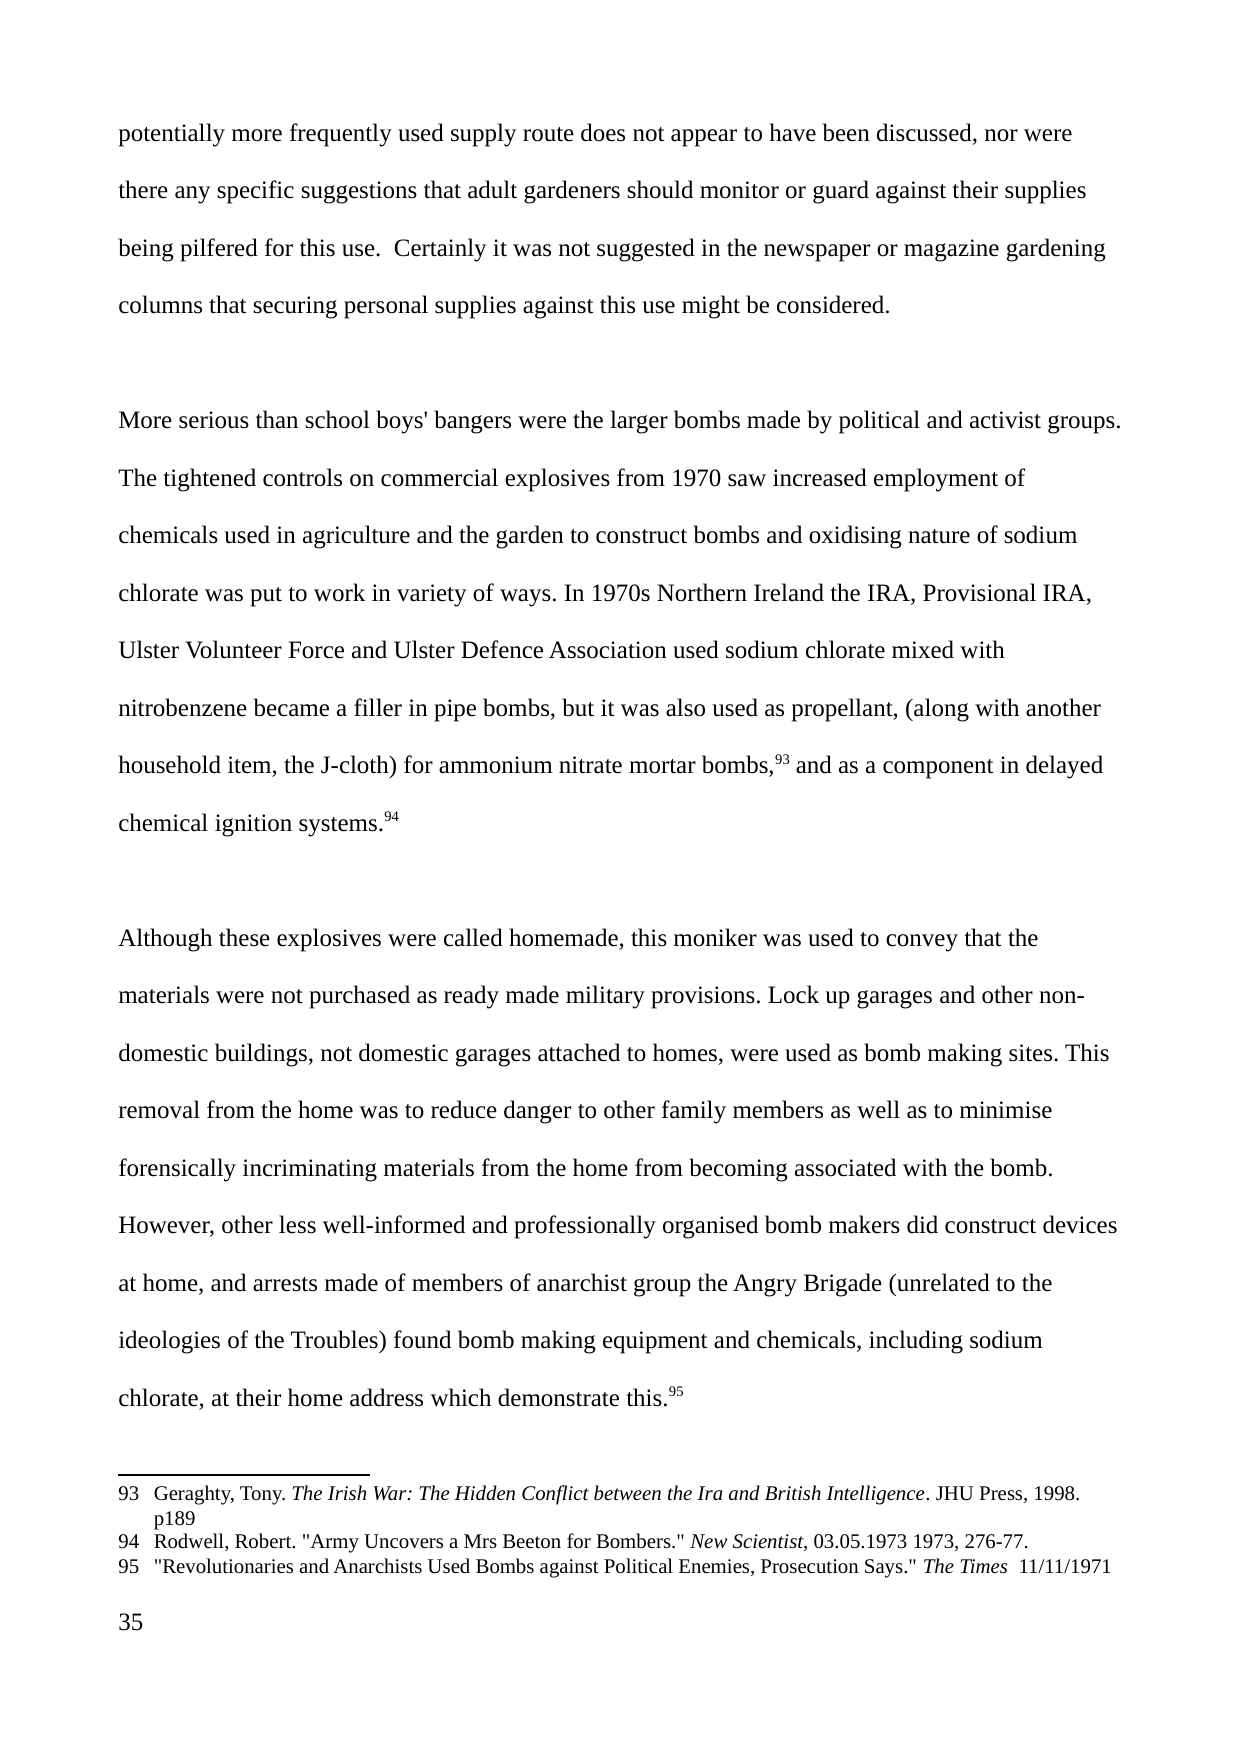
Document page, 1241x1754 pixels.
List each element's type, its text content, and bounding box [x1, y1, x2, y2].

text Geraghty, Tony. The Irish War: The Hidden Conflict between the Ira and British Intelligence. JHU Press, 1998. p189 [118, 1481, 1122, 1529]
text "Revolutionaries and Anarchists Used Bombs against Political Enemies, Prosecution Says." The Times 11/11/1971 [118, 1553, 1122, 1578]
text potentially more frequently used supply route does not appear to have been discussed, nor were there any specific suggestions that adult gardeners should monitor or guard against their supplies being pilfered for this use. Certainly it was not suggested in the newspaper or magazine gardening columns that securing personal supplies against this use might be considered. [118, 118, 1122, 319]
text Although these explosives were called homemade, this moniker was used to convey that the materials were not purchased as ready made military provisions. Lock up garages and other non-domestic buildings, not domestic garages attached to homes, were used as bomb making sites. This removal from the home was to reduce danger to other family members as well as to minimise forensically incriminating materials from the home from becoming associated with the bomb. However, other less well-informed and professionally organised bomb makers did construct devices at home, and arrests made of members of anarchist group the Angry Brigade (unrelated to the ideologies of the Troubles) found bomb making equipment and chemicals, including sodium chlorate, at their home address which demonstrate this. [118, 923, 1122, 1412]
text Rodwell, Robert. "Army Uncovers a Mrs Beeton for Bombers." New Scientist, 03.05.1973 1973, 276-77. [118, 1529, 1122, 1553]
text More serious than school boys' bangers were the larger bombs made by political and activist groups. The tightened controls on commercial explosives from 1970 saw increased employment of chemicals used in agriculture and the garden to construct bombs and oxidising nature of sodium chlorate was put to work in variety of ways. In 1970s Northern Ireland the IRA, Provisional IRA, Ulster Volunteer Force and Ulster Defence Association used sodium chlorate mixed with nitrobenzene became a filler in pipe bombs, but it was also used as propellant, (along with another household item, the J-cloth) for ammonium nitrate mortar bombs, and as a component in delayed chemical ignition systems. [118, 406, 1122, 837]
